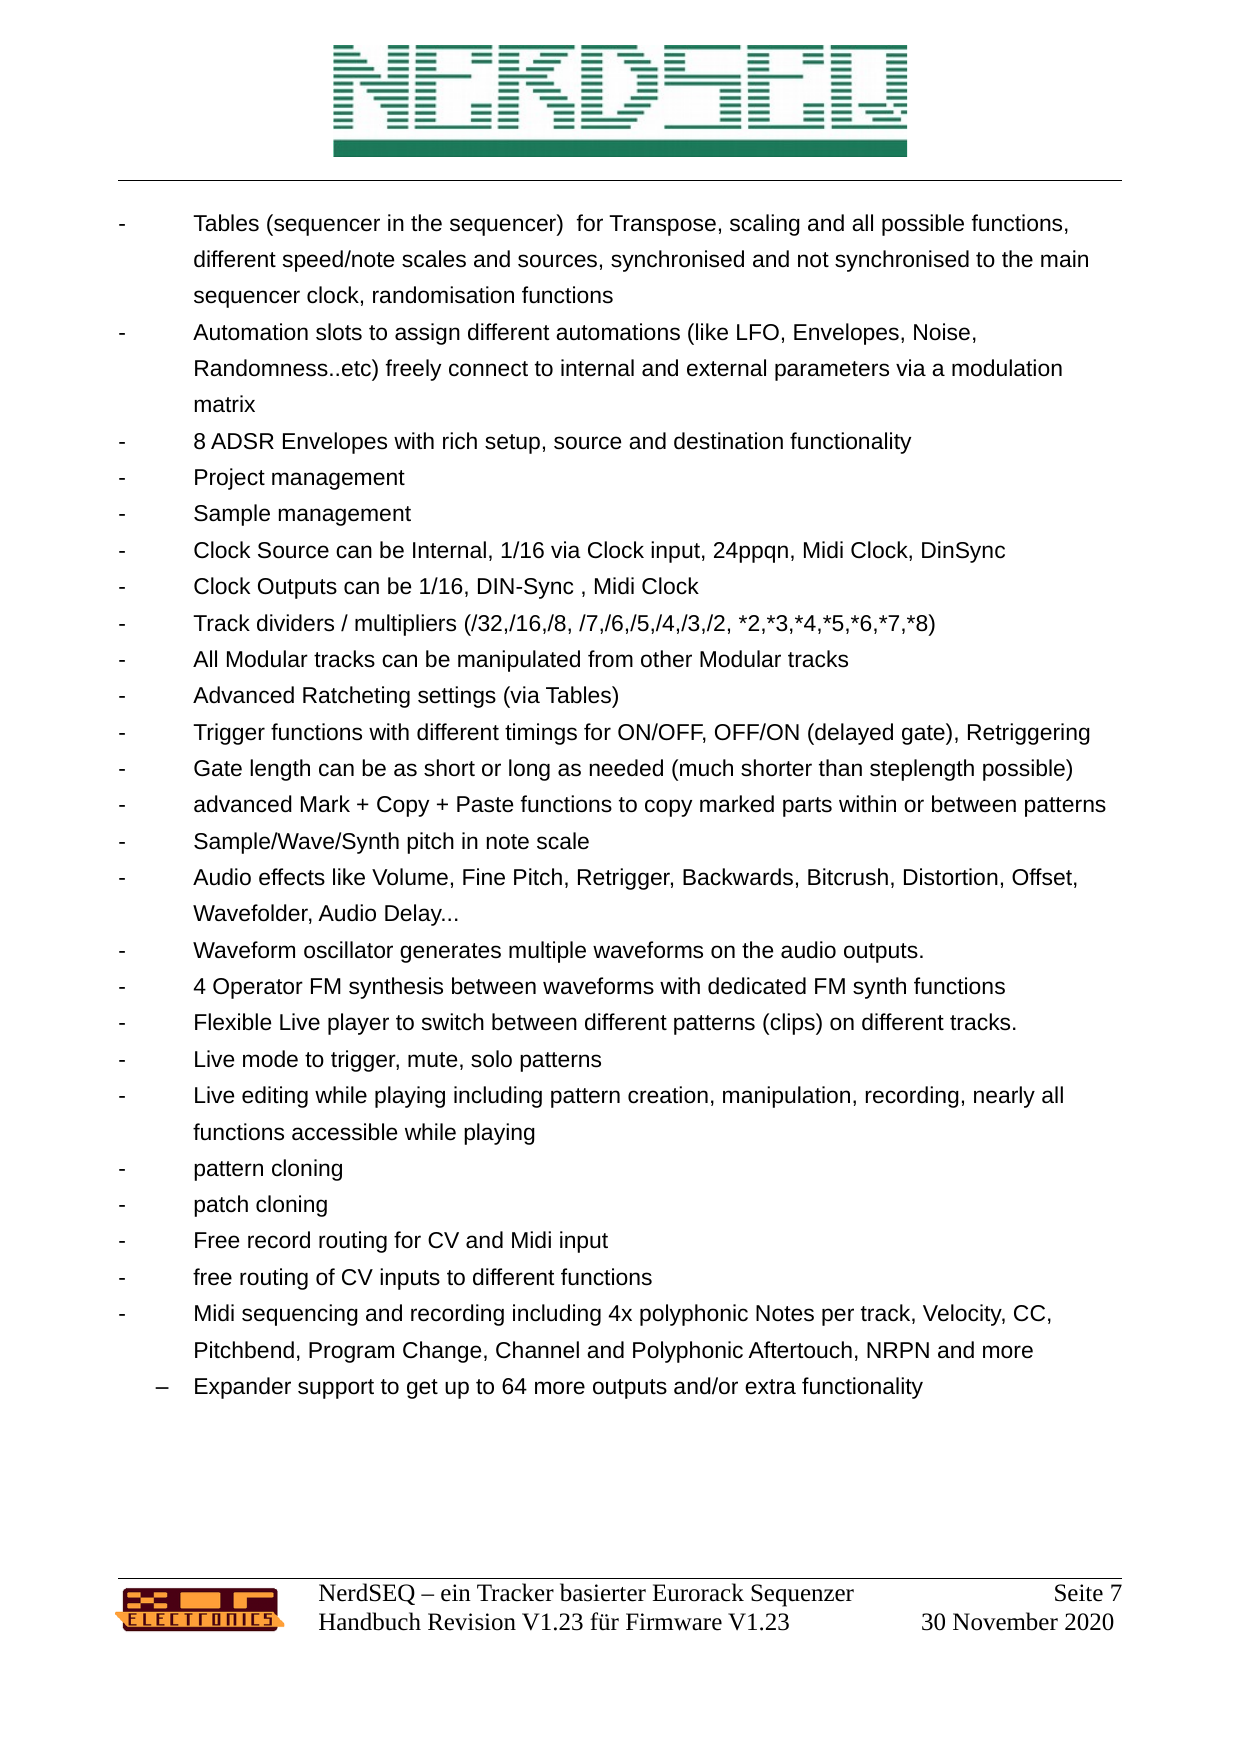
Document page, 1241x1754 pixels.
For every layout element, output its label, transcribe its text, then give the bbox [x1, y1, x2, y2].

text - pattern cloning [118, 1155, 1122, 1181]
text - Sample/Wave/Synth pitch in note scale [118, 828, 1122, 854]
text - Gate length can be as short or long as needed (much shorter than steplength possible) [118, 755, 1122, 781]
text - patch cloning [118, 1191, 1122, 1217]
text - advanced Mark + Copy + Paste functions to copy marked parts within or between patterns [118, 791, 1122, 818]
text - Audio effects like Volume, Fine Pitch, Retrigger, Backwards, Bitcrush, Distortion, Offset, Wavefolder, Audio Delay... [118, 864, 1122, 927]
text - Free record routing for CV and Midi input [118, 1227, 1122, 1254]
text - Clock Outputs can be 1/16, DIN-Sync , Midi Clock [118, 573, 1122, 599]
text - Sample management [118, 500, 1122, 527]
text - Advanced Ratcheting settings (via Tables) [118, 682, 1122, 708]
text - Project management [118, 464, 1122, 490]
text - Live editing while playing including pattern creation, manipulation, recording, nearly all functions accessible while playing [118, 1082, 1122, 1145]
list Expander support to get up to 64 more outputs and/or extra functionality [156, 1373, 1122, 1399]
text - Live mode to trigger, mute, solo patterns [118, 1046, 1122, 1072]
text - All Modular tracks can be manipulated from other Modular tracks [118, 646, 1122, 672]
text - Midi sequencing and recording including 4x polyphonic Notes per track, Velocity, CC, Pitchbend, Program Change, Channel and Polyphonic Aftertouch, NRPN and more [118, 1300, 1122, 1363]
text - Flexible Live player to switch between different patterns (clips) on different tracks. [118, 1009, 1122, 1036]
text - Tables (sequencer in the sequencer) for Transpose, scaling and all possible functions, different speed/note scales and sources, synchronised and not synchronised to the main sequencer clock, randomisation functions [118, 209, 1122, 309]
text - Clock Source can be Internal, 1/16 via Clock input, 24ppqn, Midi Clock, DinSync [118, 537, 1122, 563]
text - 8 ADSR Envelopes with rich setup, source and destination functionality [118, 428, 1122, 454]
text - free routing of CV inputs to different functions [118, 1264, 1122, 1290]
text - Automation slots to assign different automations (like LFO, Envelopes, Noise, Randomness..etc) freely connect to internal and external parameters via a modulation matrix [118, 319, 1122, 418]
text - Waveform oscillator generates multiple waveforms on the audio outputs. [118, 937, 1122, 963]
picture [115, 1584, 285, 1634]
text - Track dividers / multipliers (/32,/16,/8, /7,/6,/5,/4,/3,/2, *2,*3,*4,*5,*6,*7,*8) [118, 609, 1122, 636]
text - 4 Operator FM synthesis between waveforms with dedicated FM synth functions [118, 973, 1122, 999]
picture [333, 45, 908, 157]
text - Trigger functions with different timings for ON/OFF, OFF/ON (delayed gate), Retriggering [118, 718, 1122, 745]
